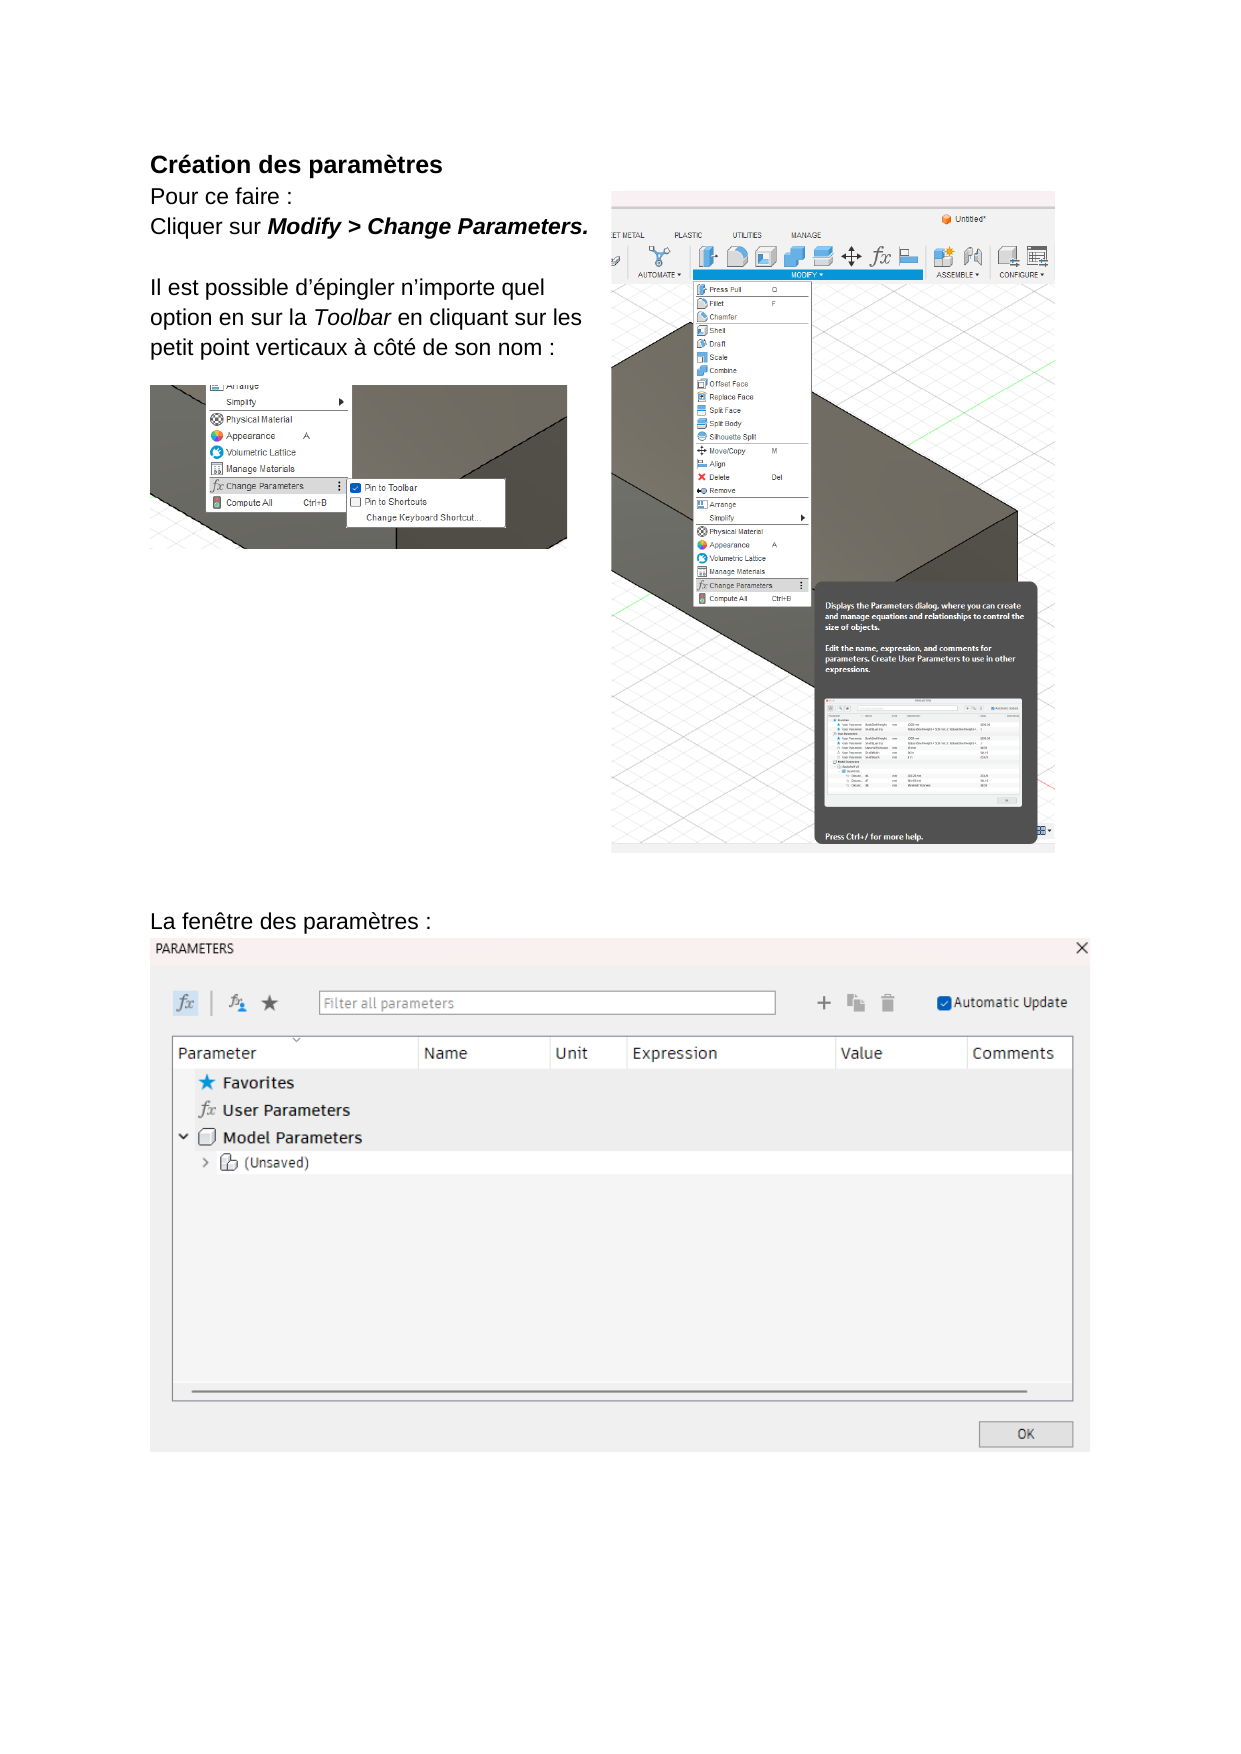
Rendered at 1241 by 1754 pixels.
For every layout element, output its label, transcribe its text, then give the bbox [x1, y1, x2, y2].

picture [150, 938, 1091, 1452]
text [1055, 213, 1090, 239]
list Création des paramètres [150, 150, 1090, 179]
text Pour ce faire : [150, 183, 1090, 209]
text La fenêtre des paramètres : [150, 908, 1090, 934]
text Il est possible d’épingler n’importe quel option en sur la Toolbar en cliquant sur les petit point verticaux à côté de son nom : [150, 274, 611, 360]
text [1055, 274, 1090, 360]
picture [150, 385, 568, 549]
picture [611, 191, 1055, 853]
text Cliquer sur Modify > Change Parameters. [150, 213, 611, 239]
